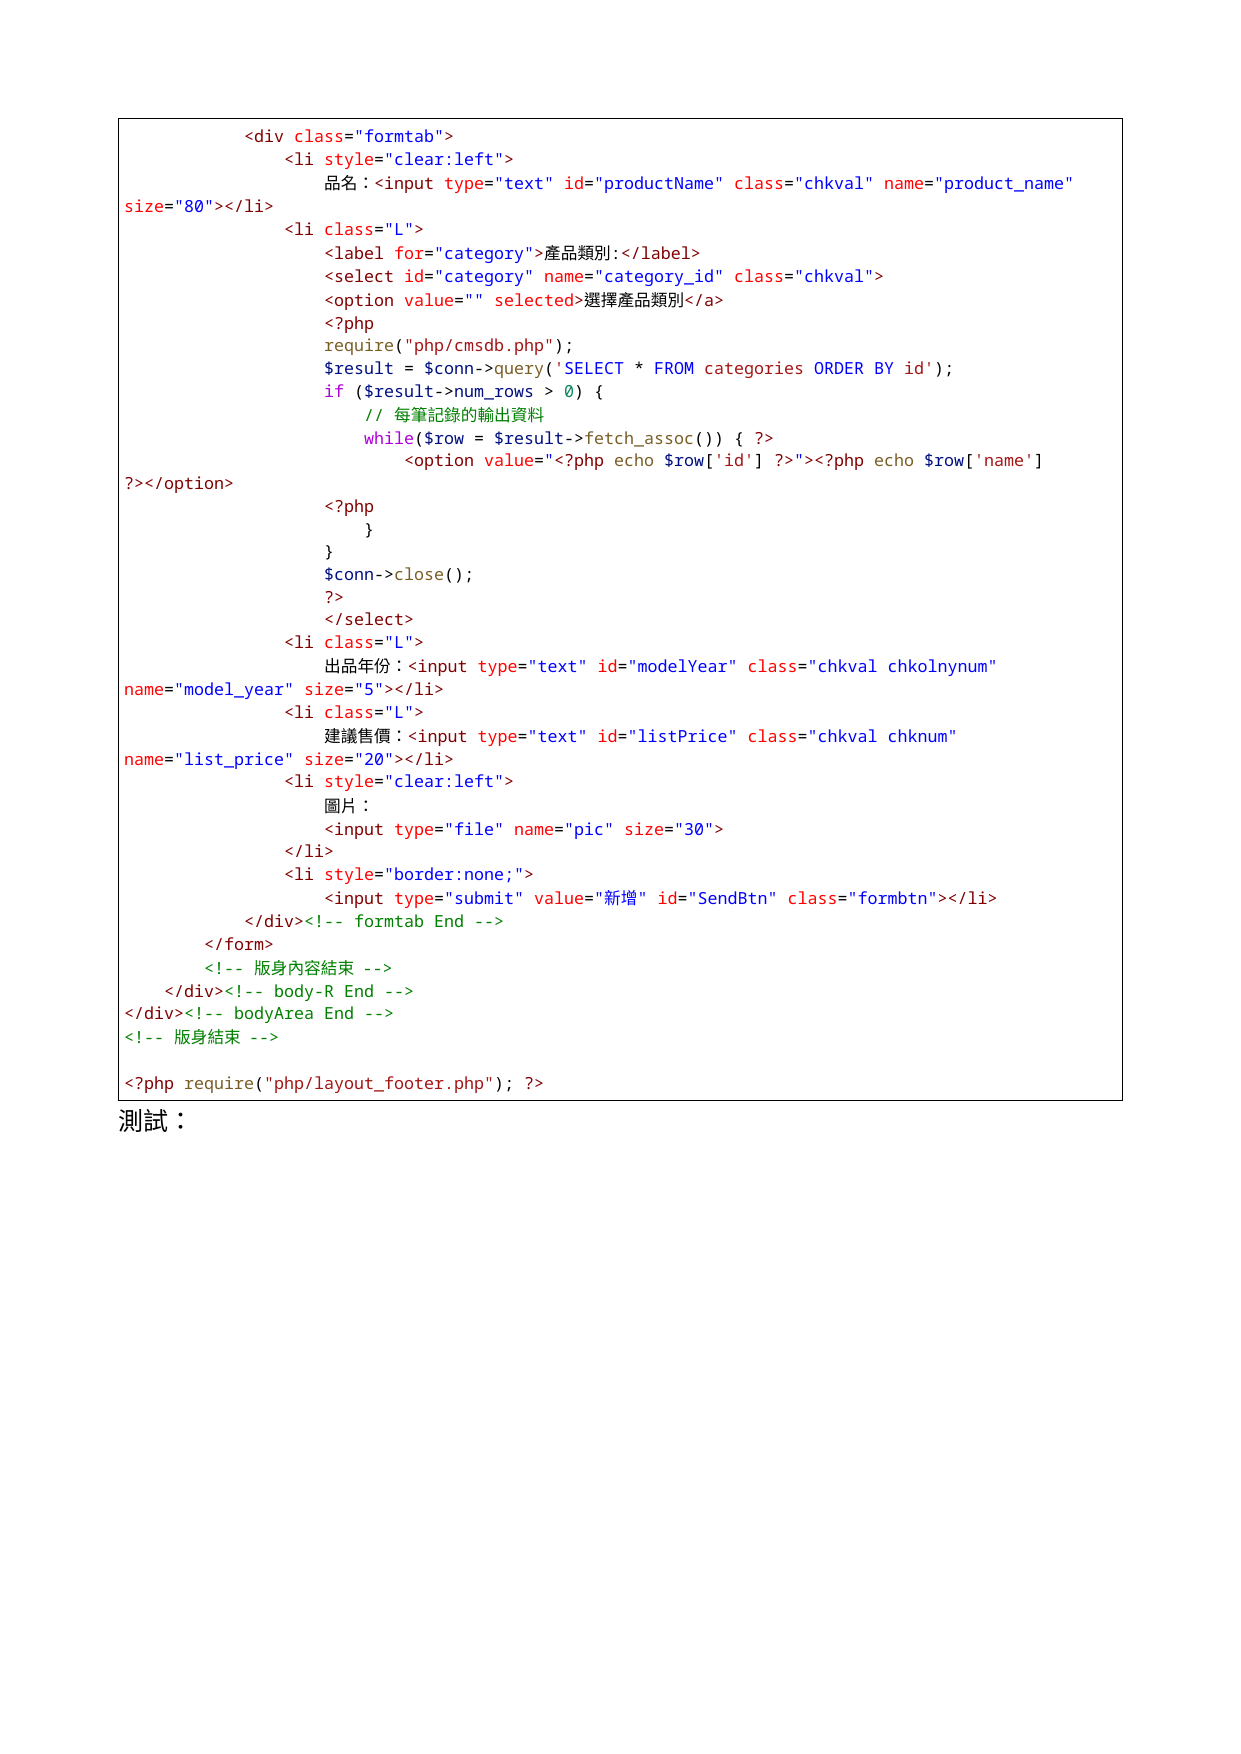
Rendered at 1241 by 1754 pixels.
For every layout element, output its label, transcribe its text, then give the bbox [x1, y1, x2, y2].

text 測試： [118, 1101, 1122, 1137]
table_header <div class="formtab"> <li style="clear:left"> 品名：<input type="text" id="productName" class="chkval" name="product_name" size="80"></li> <li class="L"> <label for="category">產品類別:</label> <select id="category" name="category_id" class="chkval"> <option value="" selected>選擇產品類別</a> <?php require("php/cmsdb.php"); $result = $conn->query('SELECT * FROM categories ORDER BY id'); if ($result->num_rows > 0) { // 每筆記錄的輸出資料 while($row = $result->fetch_assoc()) { ?> <option value="<?php echo $row['id'] ?>"><?php echo $row['name'] ?></option> <?php } } $conn->close(); ?> </select> <li class="L"> 出品年份：<input type="text" id="modelYear" class="chkval chkolnynum" name="model_year" size="5"></li> <li class="L"> 建議售價：<input type="text" id="listPrice" class="chkval chknum" name="list_price" size="20"></li> <li style="clear:left"> 圖片： <input type="file" name="pic" size="30"> </li> <li style="border:none;"> <input type="submit" value="新增" id="SendBtn" class="formbtn"></li> </div><!-- formtab End --> </form> <!-- 版身內容結束 --> </div><!-- body-R End --> </div><!-- bodyArea End --> <!-- 版身結束 --> <?php require("php/layout_footer.php"); ?> [119, 119, 1122, 1100]
